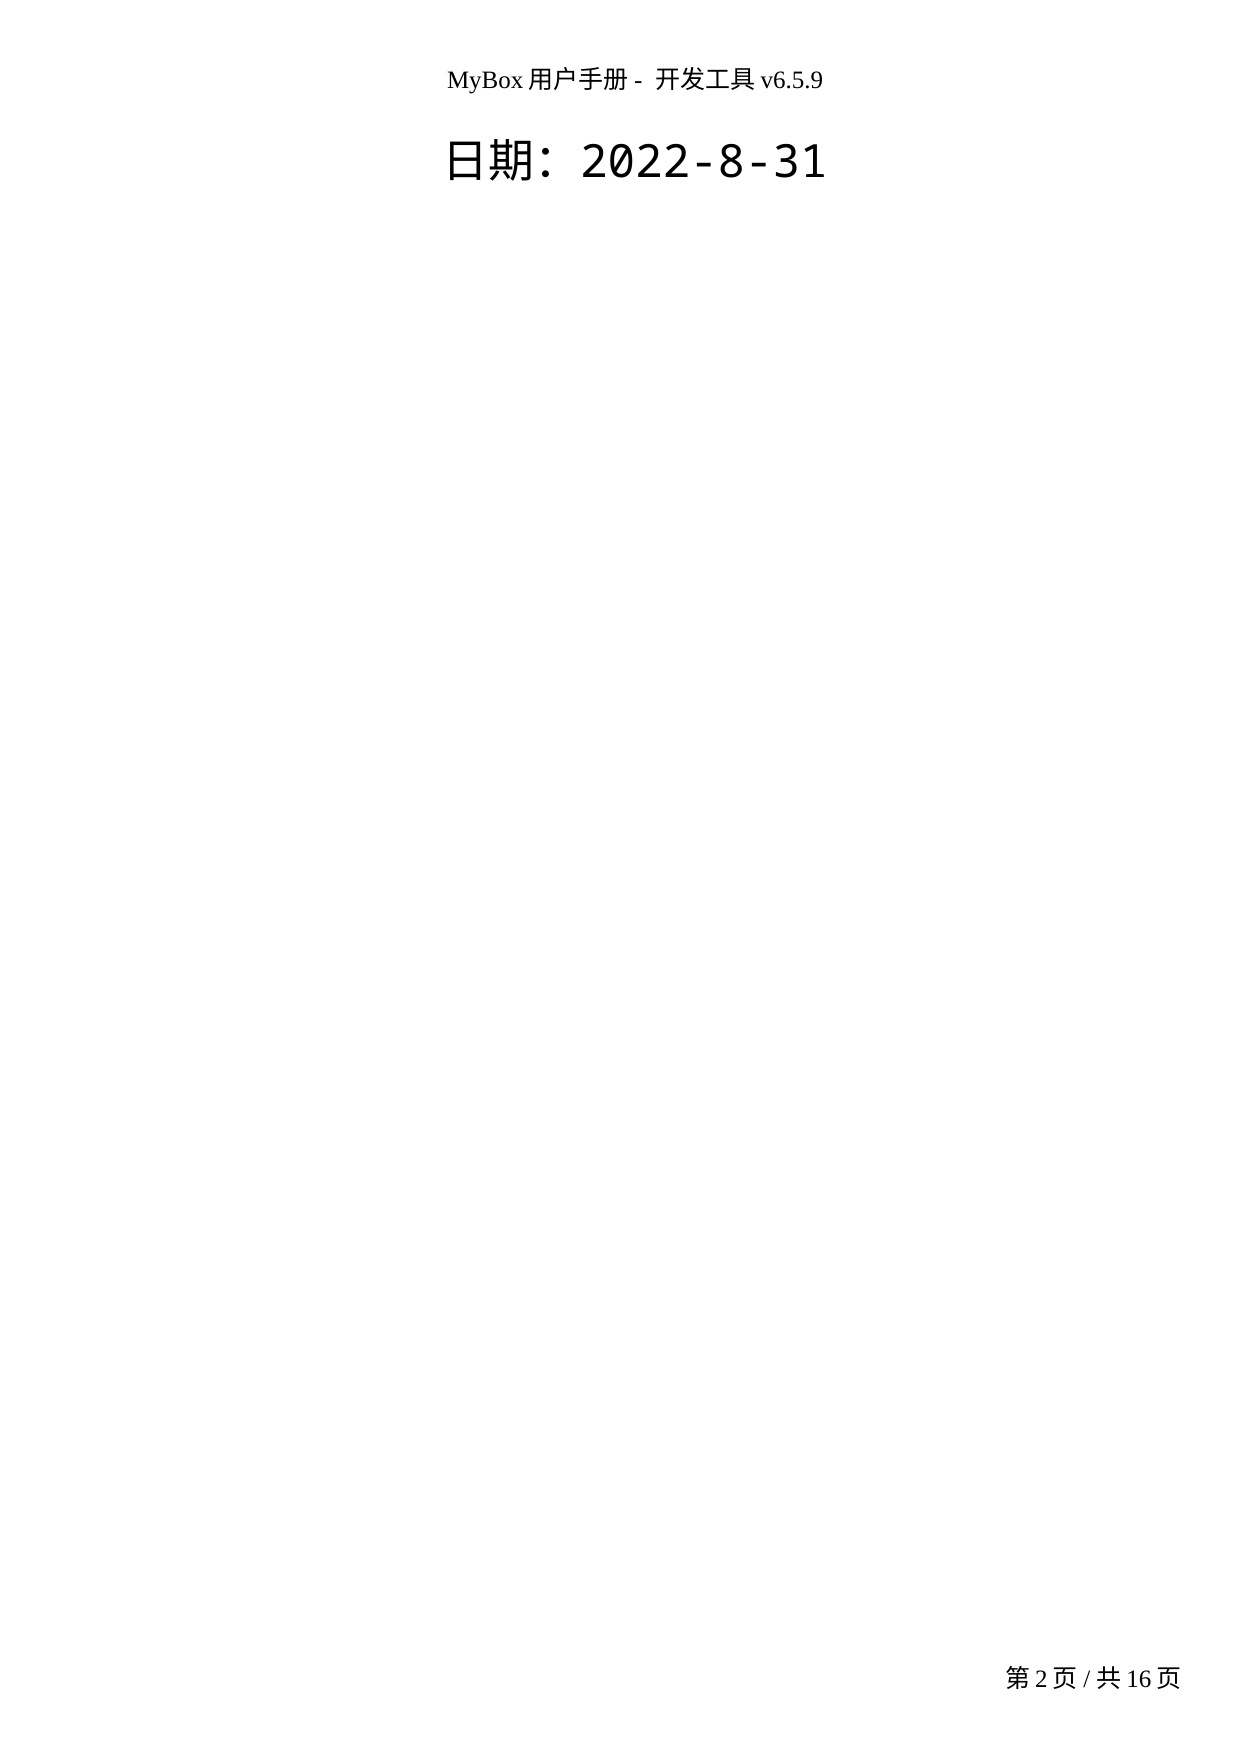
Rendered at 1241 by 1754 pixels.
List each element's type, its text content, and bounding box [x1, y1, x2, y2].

text 日期：2022-8-31 [88, 125, 1181, 191]
